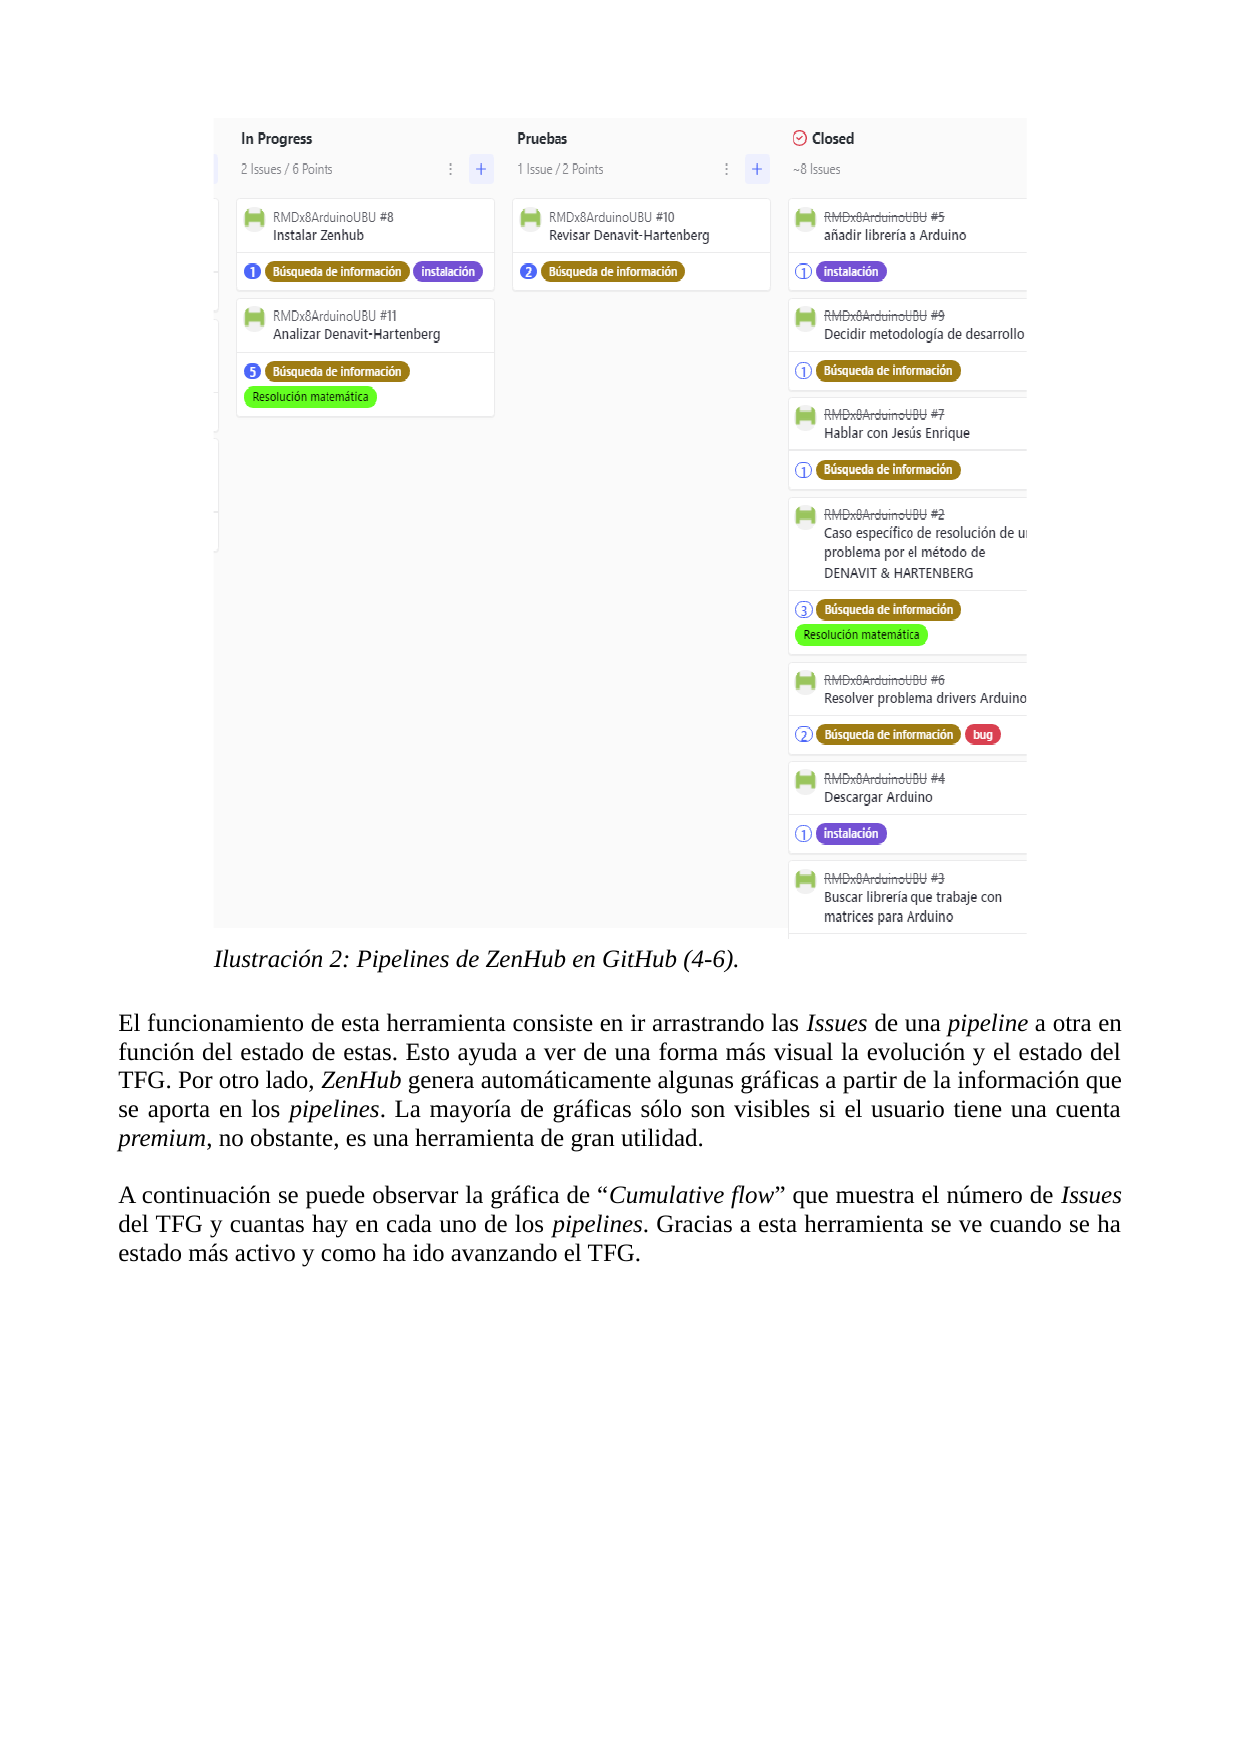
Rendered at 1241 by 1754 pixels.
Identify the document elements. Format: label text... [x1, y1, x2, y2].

text El funcionamiento de esta herramienta consiste en ir arrastrando las Issues de una pipeline a otra en función del estado de estas. Esto ayuda a ver de una forma más visual la evolución y el estado del TFG. Por otro lado, ZenHub genera automáticamente algunas gráficas a partir de la información que se aporta en los pipelines. La mayoría de gráficas sólo son visibles si el usuario tiene una cuenta premium, no obstante, es una herramienta de gran utilidad. [118, 1008, 1122, 1152]
text Ilustración 2: Pipelines de ZenHub en GitHub (4-6). [213, 945, 1027, 973]
text A continuación se puede observar la gráfica de “Cumulative flow” que muestra el número de Issues del TFG y cuantas hay en cada uno de los pipelines. Gracias a esta herramienta se ve cuando se ha estado más activo y como ha ido avanzando el TFG. [118, 1181, 1122, 1267]
